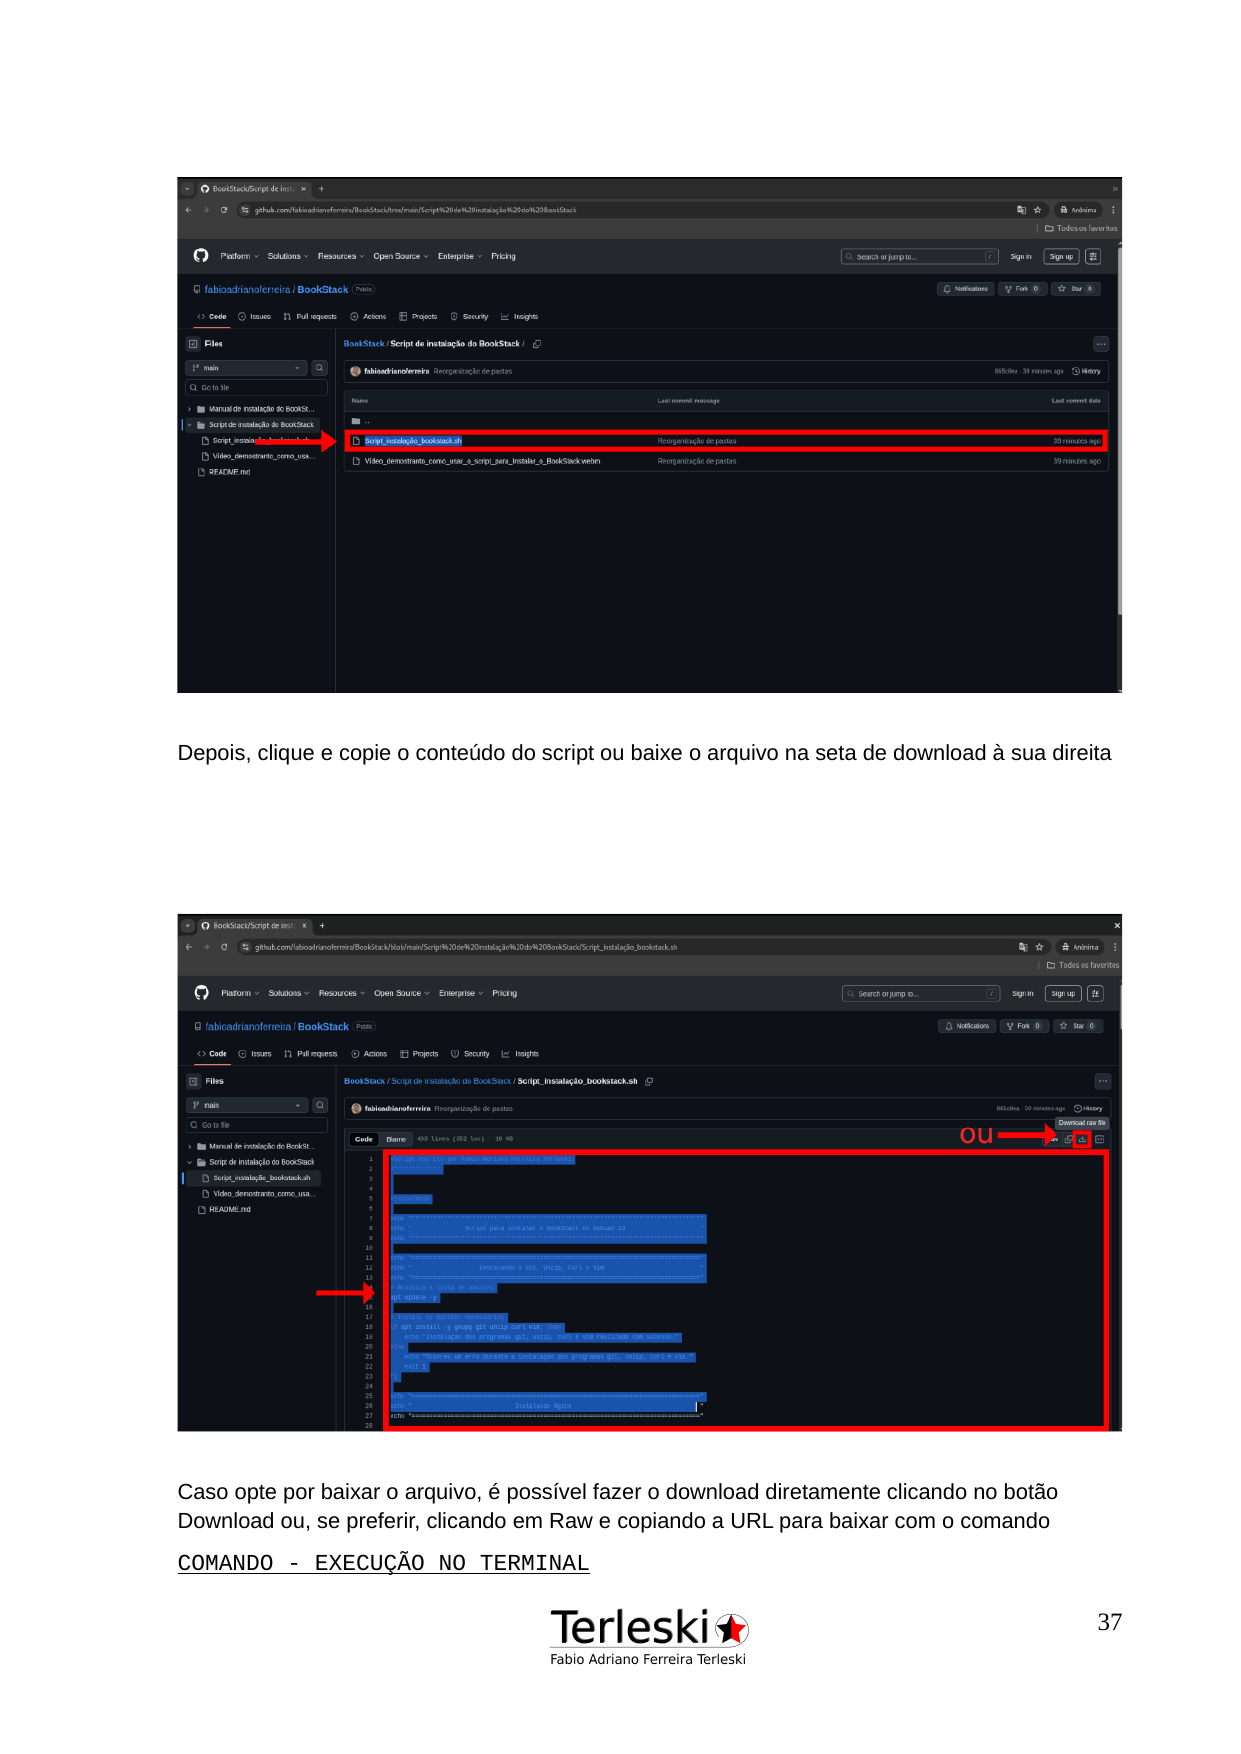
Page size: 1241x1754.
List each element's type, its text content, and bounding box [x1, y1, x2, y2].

picture [177, 177, 1123, 693]
picture [549, 1607, 750, 1667]
text COMANDO - EXECUÇÃO NO TERMINAL [177, 1552, 1122, 1578]
picture [177, 913, 1123, 1432]
text Caso opte por baixar o arquivo, é possível fazer o download diretamente clicando no botão Download ou, se preferir, clicando em Raw e copiando a URL para baixar com o comando [177, 1479, 1122, 1533]
text Depois, clique e copie o conteúdo do script ou baixe o arquivo na seta de download à sua direita [177, 740, 1122, 765]
